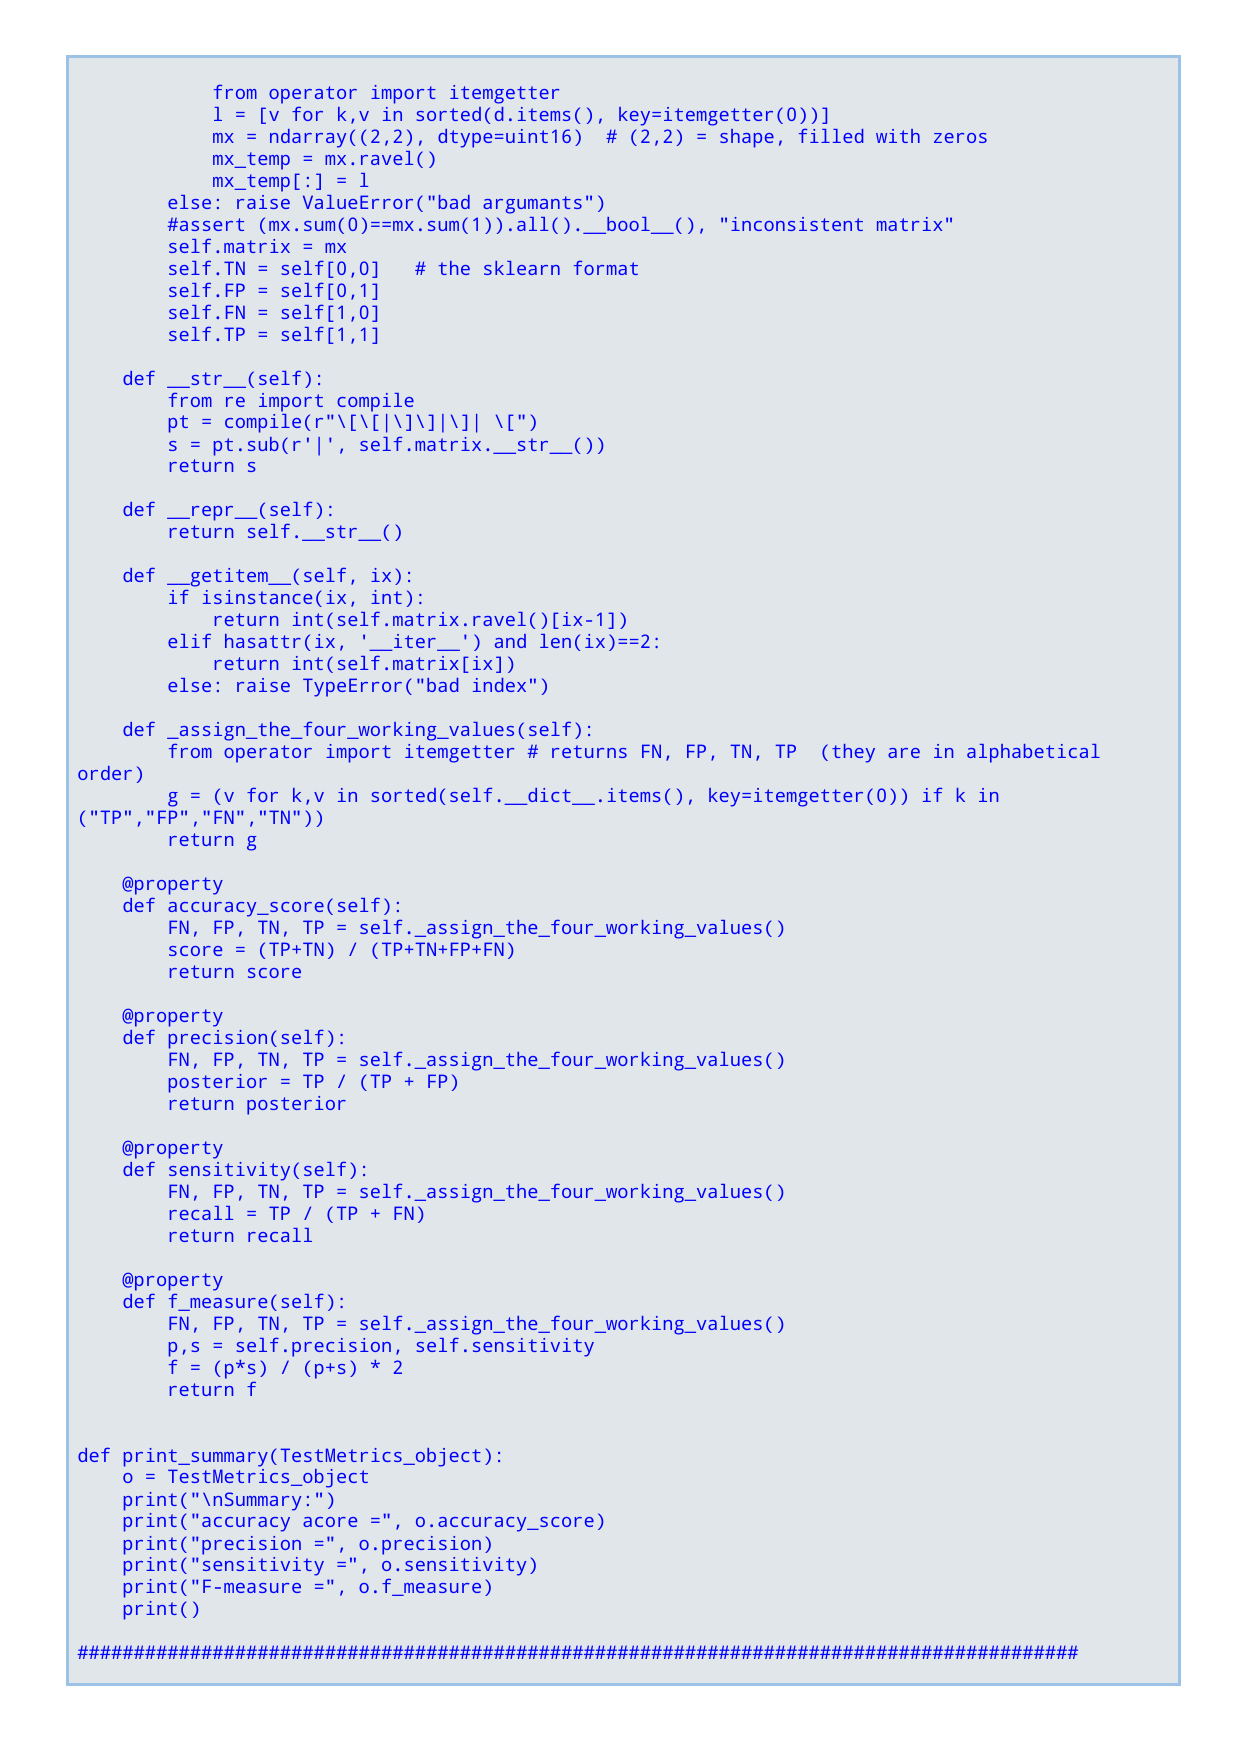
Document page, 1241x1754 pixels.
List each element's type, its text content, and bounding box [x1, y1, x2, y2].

text @property [69, 868, 1178, 890]
text def sensitivity(self): [69, 1154, 1178, 1176]
text @property [69, 1000, 1178, 1022]
text ######################################################################################### [69, 1637, 1178, 1659]
text mx_temp[:] = l [69, 164, 1178, 187]
text print("precision =", o.precision) [69, 1527, 1178, 1549]
text def __getitem__(self, ix): [69, 560, 1178, 582]
text posterior = TP / (TP + FP) [69, 1066, 1178, 1088]
text if isinstance(ix, int): [69, 582, 1178, 604]
text return recall [69, 1219, 1178, 1242]
text print("accuracy acore =", o.accuracy_score) [69, 1505, 1178, 1527]
text FN, FP, TN, TP = self._assign_the_four_working_values() [69, 1176, 1178, 1198]
text self.FP = self[0,1] [69, 274, 1178, 296]
text def f_measure(self): [69, 1286, 1178, 1307]
text return posterior [69, 1088, 1178, 1110]
text return f [69, 1373, 1178, 1395]
text return s [69, 450, 1178, 472]
text self.matrix = mx [69, 231, 1178, 252]
text from re import compile [69, 384, 1178, 406]
text mx = ndarray((2,2), dtype=uint16) # (2,2) = shape, filled with zeros [69, 121, 1178, 143]
text print("\nSummary:") [69, 1483, 1178, 1505]
text return int(self.matrix.ravel()[ix-1]) [69, 604, 1178, 626]
text f = (p*s) / (p+s) * 2 [69, 1351, 1178, 1373]
text def _assign_the_four_working_values(self): [69, 714, 1178, 736]
text g = (v for k,v in sorted(self.__dict__.items(), key=itemgetter(0)) if k in ("TP","FP","FN","TN")) [69, 780, 1178, 824]
text self.FN = self[1,0] [69, 296, 1178, 318]
text def accuracy_score(self): [69, 890, 1178, 912]
text o = TestMetrics_object [69, 1461, 1178, 1483]
text p,s = self.precision, self.sensitivity [69, 1329, 1178, 1351]
text return self.__str__() [69, 516, 1178, 538]
text def __str__(self): [69, 362, 1178, 384]
text pt = compile(r"\[\[|\]\]|\]| \[") [69, 406, 1178, 428]
text self.TP = self[1,1] [69, 318, 1178, 340]
text FN, FP, TN, TP = self._assign_the_four_working_values() [69, 1307, 1178, 1329]
text self.TN = self[0,0] # the sklearn format [69, 252, 1178, 274]
text def print_summary(TestMetrics_object): [69, 1439, 1178, 1461]
text print("F-measure =", o.f_measure) [69, 1571, 1178, 1593]
text FN, FP, TN, TP = self._assign_the_four_working_values() [69, 912, 1178, 934]
text def precision(self): [69, 1022, 1178, 1044]
text s = pt.sub(r'|', self.matrix.__str__()) [69, 428, 1178, 450]
text @property [69, 1132, 1178, 1154]
text return int(self.matrix[ix]) [69, 648, 1178, 670]
text print("sensitivity =", o.sensitivity) [69, 1549, 1178, 1571]
text score = (TP+TN) / (TP+TN+FP+FN) [69, 934, 1178, 956]
text return g [69, 824, 1178, 846]
text mx_temp = mx.ravel() [69, 143, 1178, 164]
text elif hasattr(ix, '__iter__') and len(ix)==2: [69, 626, 1178, 648]
text print() [69, 1593, 1178, 1615]
text def __repr__(self): [69, 494, 1178, 516]
text else: raise TypeError("bad index") [69, 670, 1178, 692]
text from operator import itemgetter # returns FN, FP, TN, TP (they are in alphabetical order) [69, 736, 1178, 780]
text @property [69, 1263, 1178, 1286]
text from operator import itemgetter [69, 77, 1178, 99]
text return score [69, 956, 1178, 978]
text #assert (mx.sum(0)==mx.sum(1)).all().__bool__(), "inconsistent matrix" [69, 208, 1178, 231]
text else: raise ValueError("bad argumants") [69, 187, 1178, 208]
text FN, FP, TN, TP = self._assign_the_four_working_values() [69, 1044, 1178, 1066]
text l = [v for k,v in sorted(d.items(), key=itemgetter(0))] [69, 99, 1178, 121]
text recall = TP / (TP + FN) [69, 1198, 1178, 1219]
